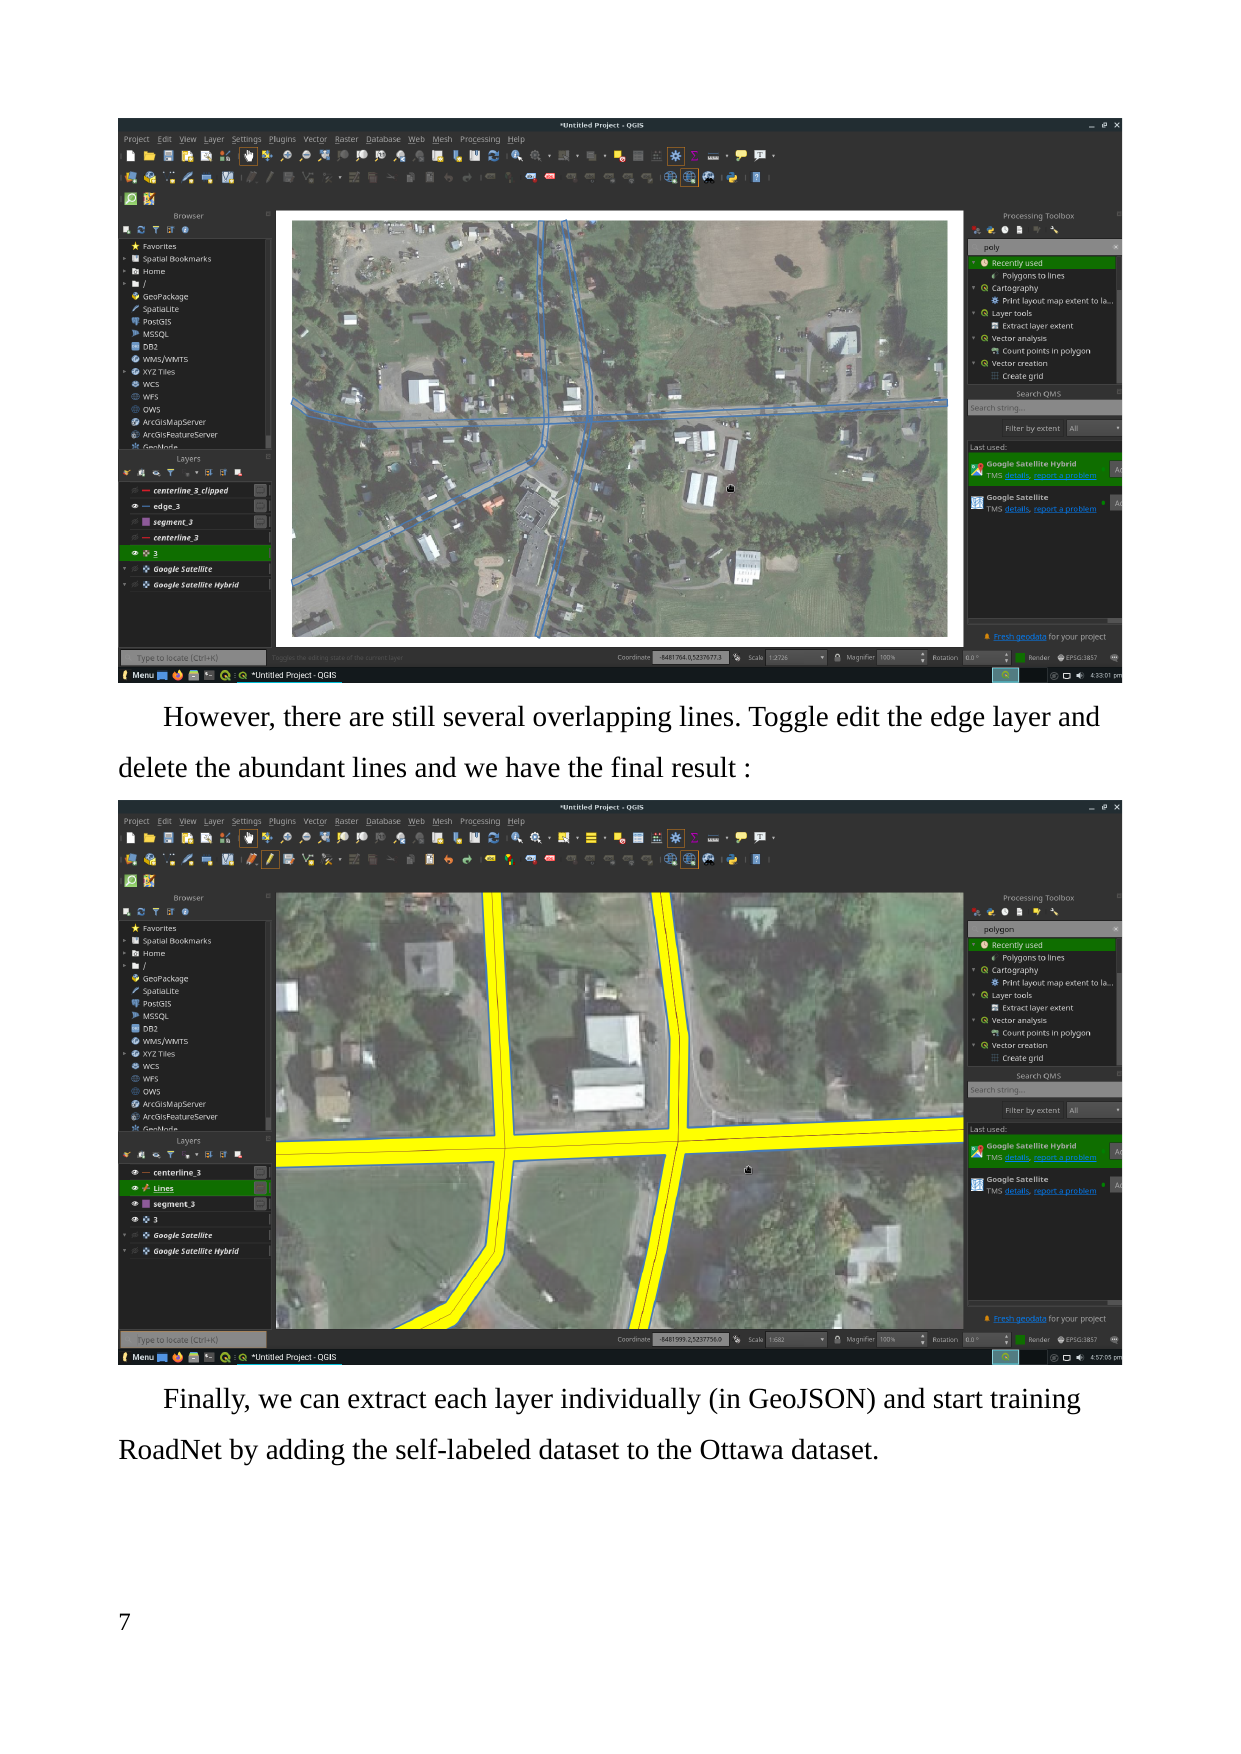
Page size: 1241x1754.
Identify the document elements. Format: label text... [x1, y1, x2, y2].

text However, there are still several overlapping lines. Toggle edit the edge layer and delete the abundant lines and we have the final result : [118, 683, 1122, 783]
text Finally, we can extract each layer individually (in GeoJSON) and start training RoadNet by adding the self-labeled dataset to the Ottawa dataset. [118, 1365, 1122, 1466]
picture [118, 118, 1123, 683]
picture [118, 800, 1123, 1365]
